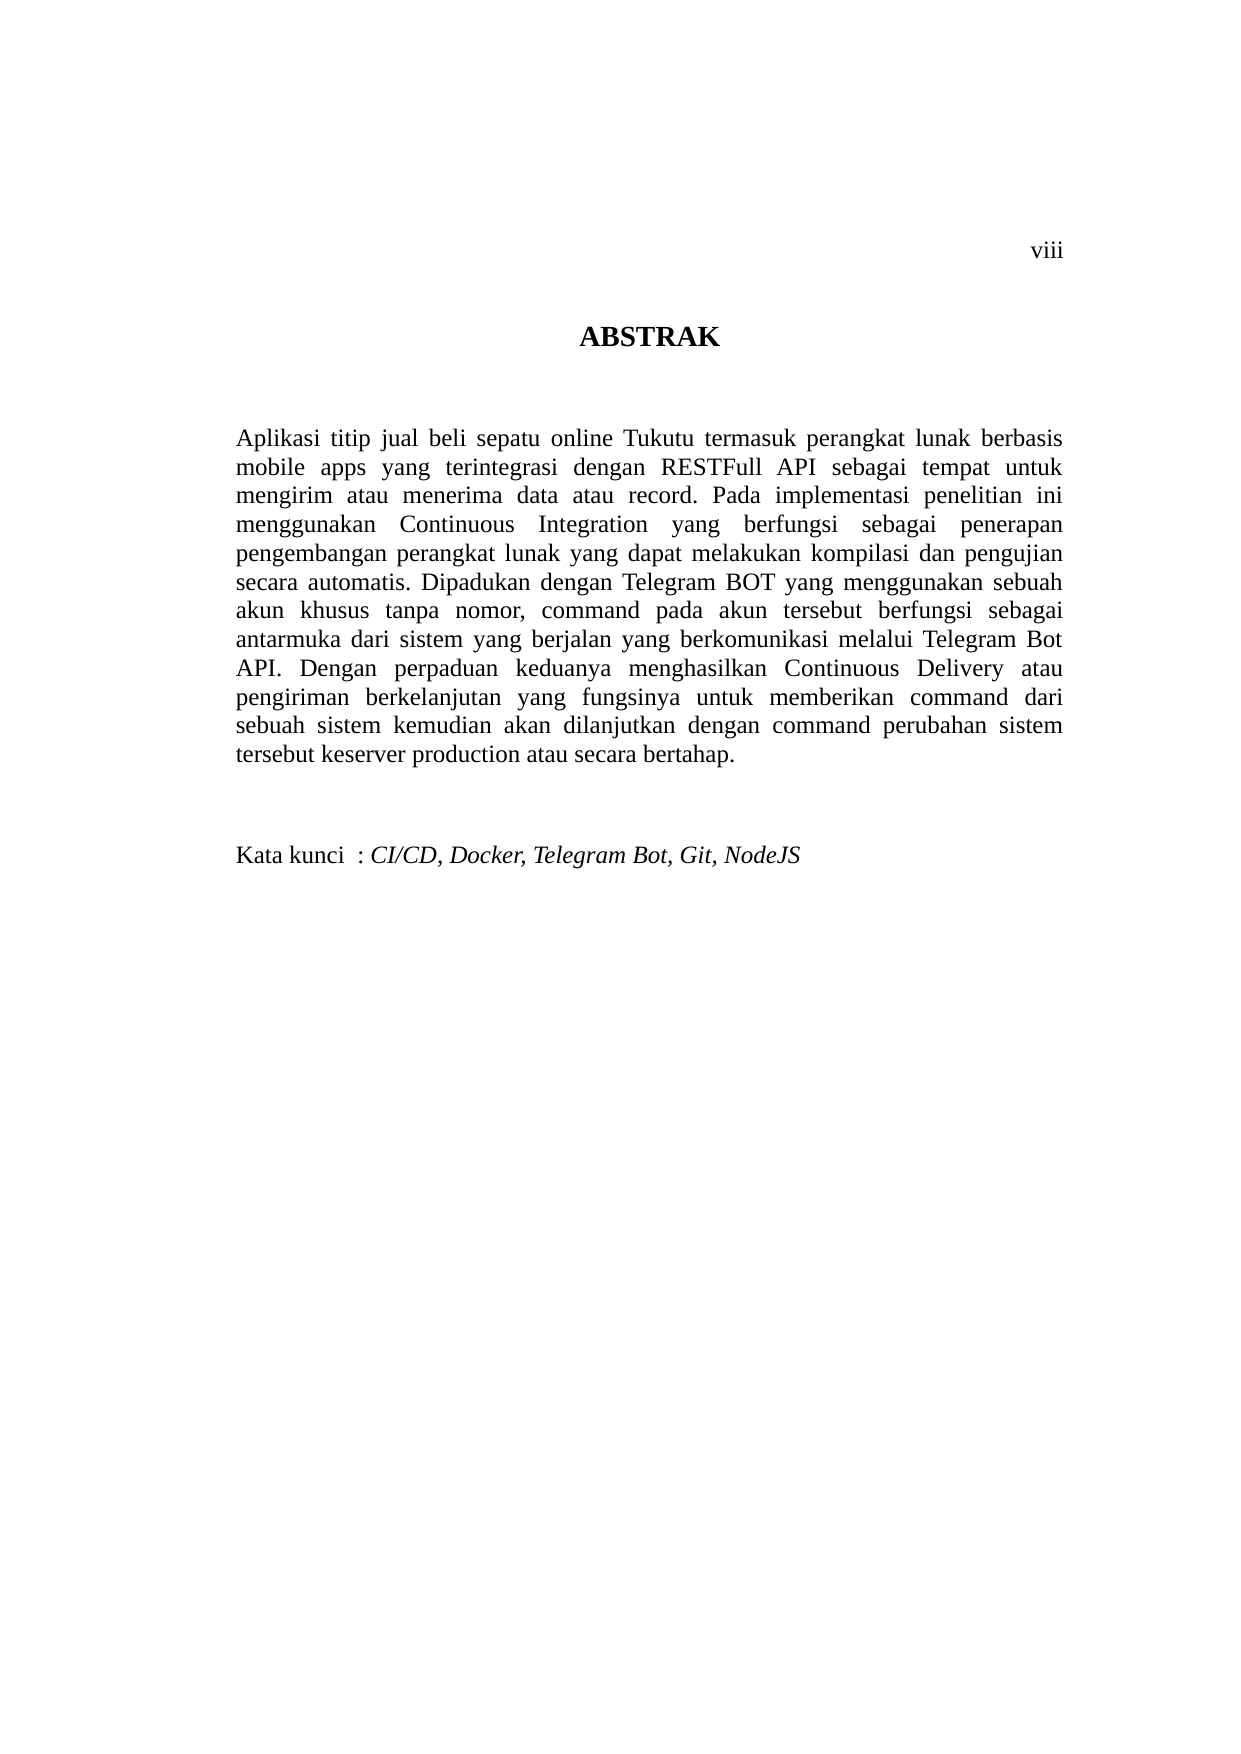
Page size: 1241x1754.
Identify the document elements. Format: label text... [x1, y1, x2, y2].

subtitle ABSTRAK [236, 319, 1063, 353]
text Aplikasi titip jual beli sepatu online Tukutu termasuk perangkat lunak berbasis mobile apps yang terintegrasi dengan RESTFull API sebagai tempat untuk mengirim atau menerima data atau record. Pada implementasi penelitian ini menggunakan Continuous Integration yang berfungsi sebagai penerapan pengembangan perangkat lunak yang dapat melakukan kompilasi dan pengujian secara automatis. Dipadukan dengan Telegram BOT yang menggunakan sebuah akun khusus tanpa nomor, command pada akun tersebut berfungsi sebagai antarmuka dari sistem yang berjalan yang berkomunikasi melalui Telegram Bot API. Dengan perpaduan keduanya menghasilkan Continuous Delivery atau pengiriman berkelanjutan yang fungsinya untuk memberikan command dari sebuah sistem kemudian akan dilanjutkan dengan command perubahan sistem tersebut keserver production atau secara bertahap. [236, 423, 1063, 768]
text Kata kunci : CI/CD, Docker, Telegram Bot, Git, NodeJS [236, 840, 1063, 869]
